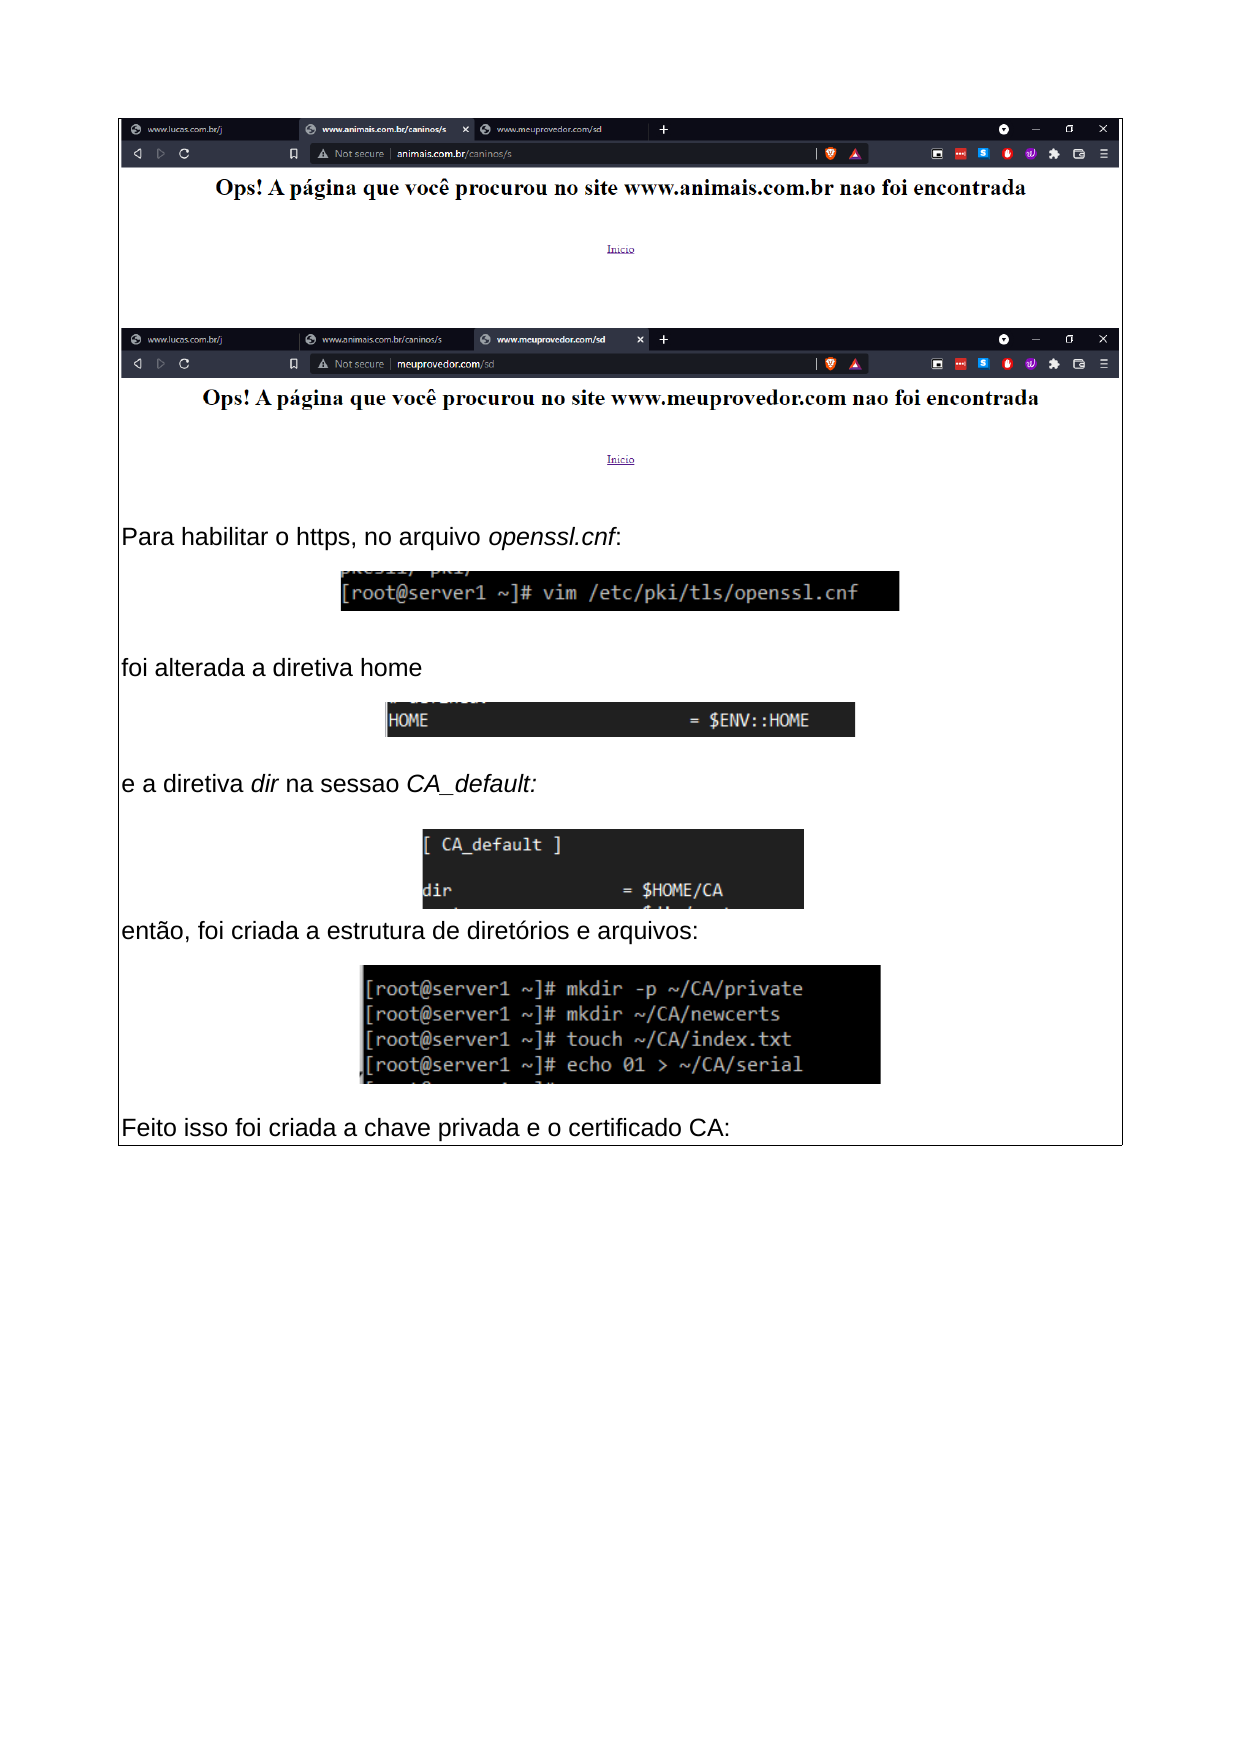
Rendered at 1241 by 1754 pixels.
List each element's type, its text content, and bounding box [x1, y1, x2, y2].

picture [422, 829, 804, 909]
picture [121, 118, 1119, 276]
picture [359, 965, 881, 1084]
text Para habilitar o https, no arquivo openssl.cnf: [119, 326, 1122, 550]
picture [385, 702, 855, 737]
text Feito isso foi criada a chave privada e o certificado CA: [119, 1110, 1122, 1145]
picture [121, 328, 1119, 485]
text e a diretiva dir na sessao CA_default: [119, 699, 1122, 797]
picture [340, 571, 900, 611]
text foi alterada a diretiva home [119, 650, 1122, 682]
text então, foi criada a estrutura de diretórios e arquivos: [119, 913, 1122, 945]
